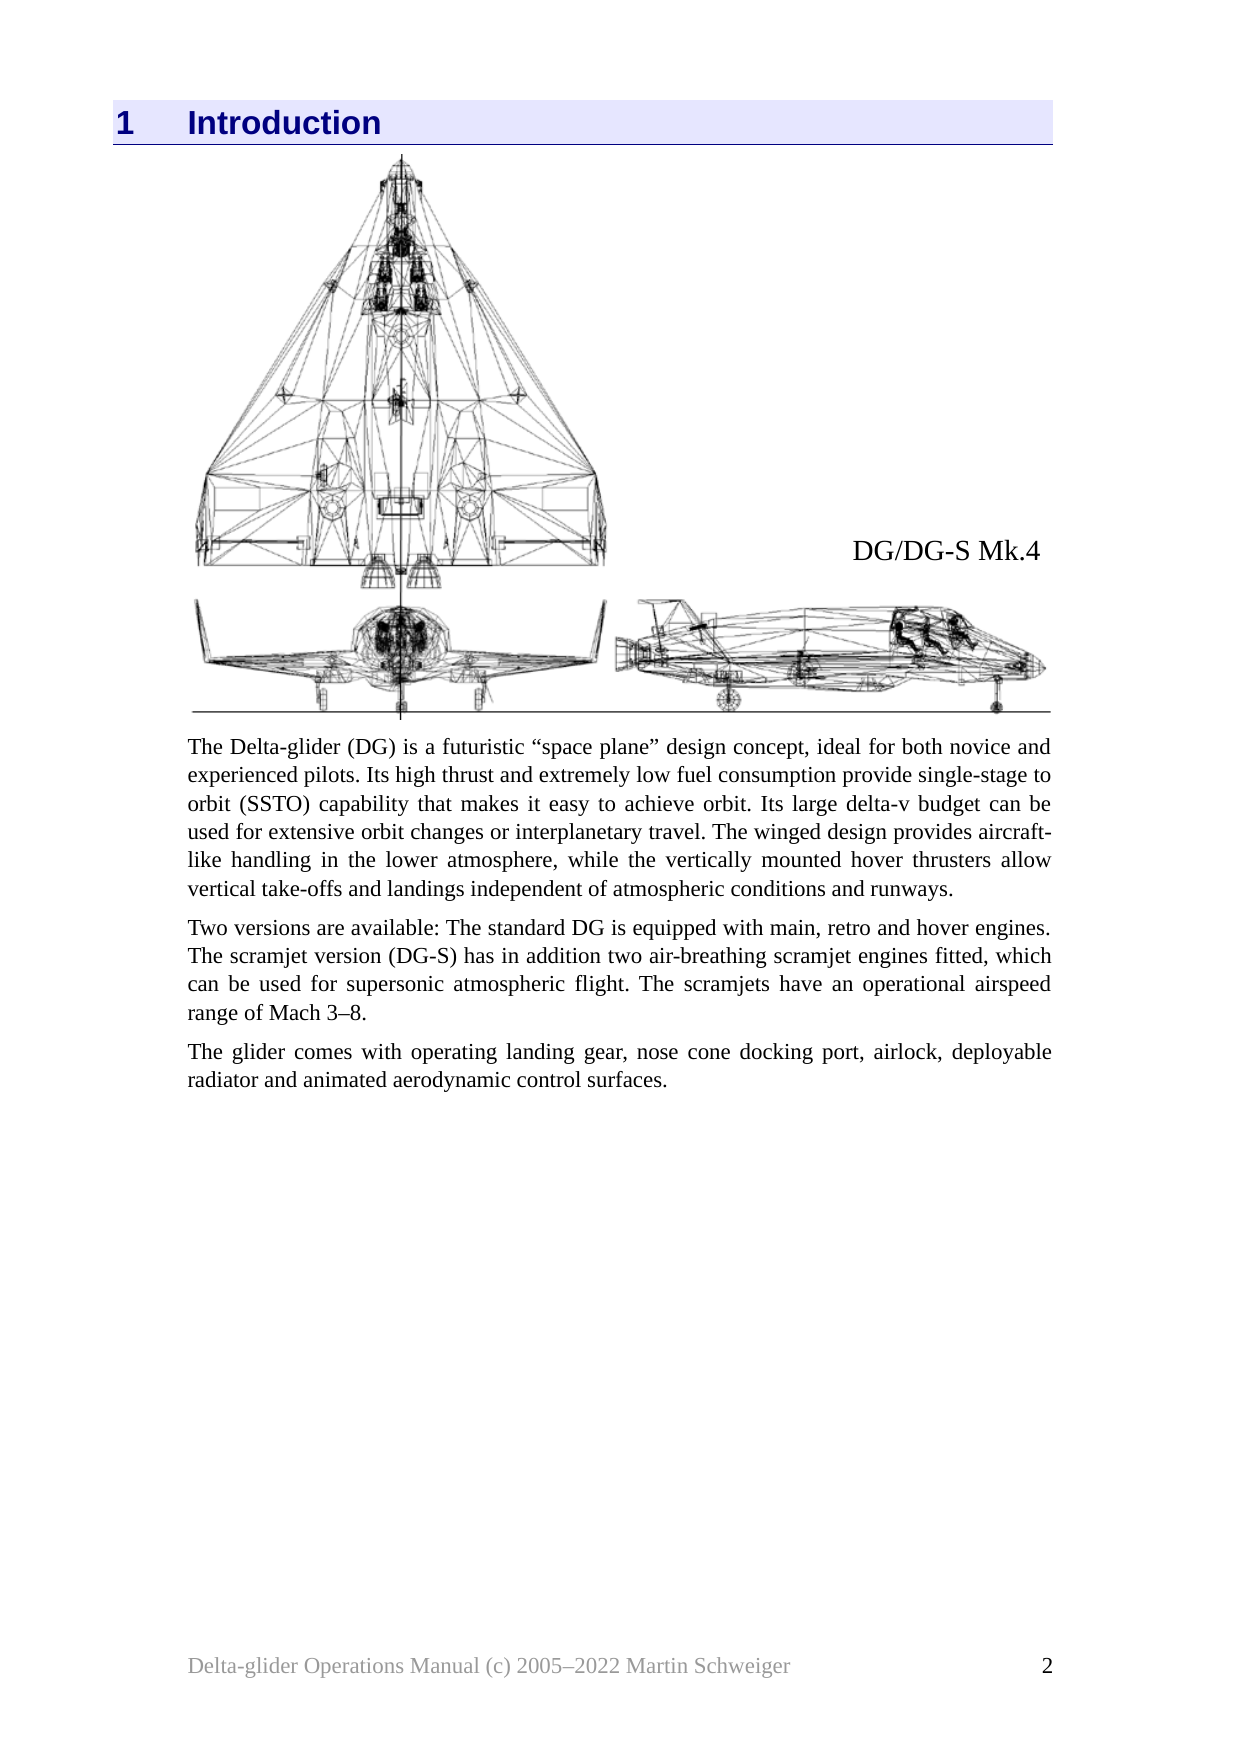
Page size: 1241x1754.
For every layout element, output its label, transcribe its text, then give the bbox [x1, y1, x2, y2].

text Two versions are available: The standard DG is equipped with main, retro and hover engines. The scramjet version (DG-S) has in addition two air-breathing scramjet engines fitted, which can be used for supersonic atmospheric flight. The scramjets have an operational airspeed range of Mach 3–8. [187, 913, 1053, 1026]
subtitle Introduction [113, 100, 1053, 144]
picture [188, 154, 1051, 720]
text The glider comes with operating landing gear, nose cone docking port, airlock, deployable radiator and animated aerodynamic control surfaces. [187, 1037, 1053, 1093]
text The Delta-glider (DG) is a futuristic “space plane” design concept, ideal for both novice and experienced pilots. Its high thrust and extremely low fuel consumption provide single-stage to orbit (SSTO) capability that makes it easy to achieve orbit. Its large delta-v budget can be used for extensive orbit changes or interplanetary travel. The winged design provides aircraft-like handling in the lower atmosphere, while the vertically mounted hover thrusters allow vertical take-offs and landings independent of atmospheric conditions and runways. [187, 732, 1053, 902]
